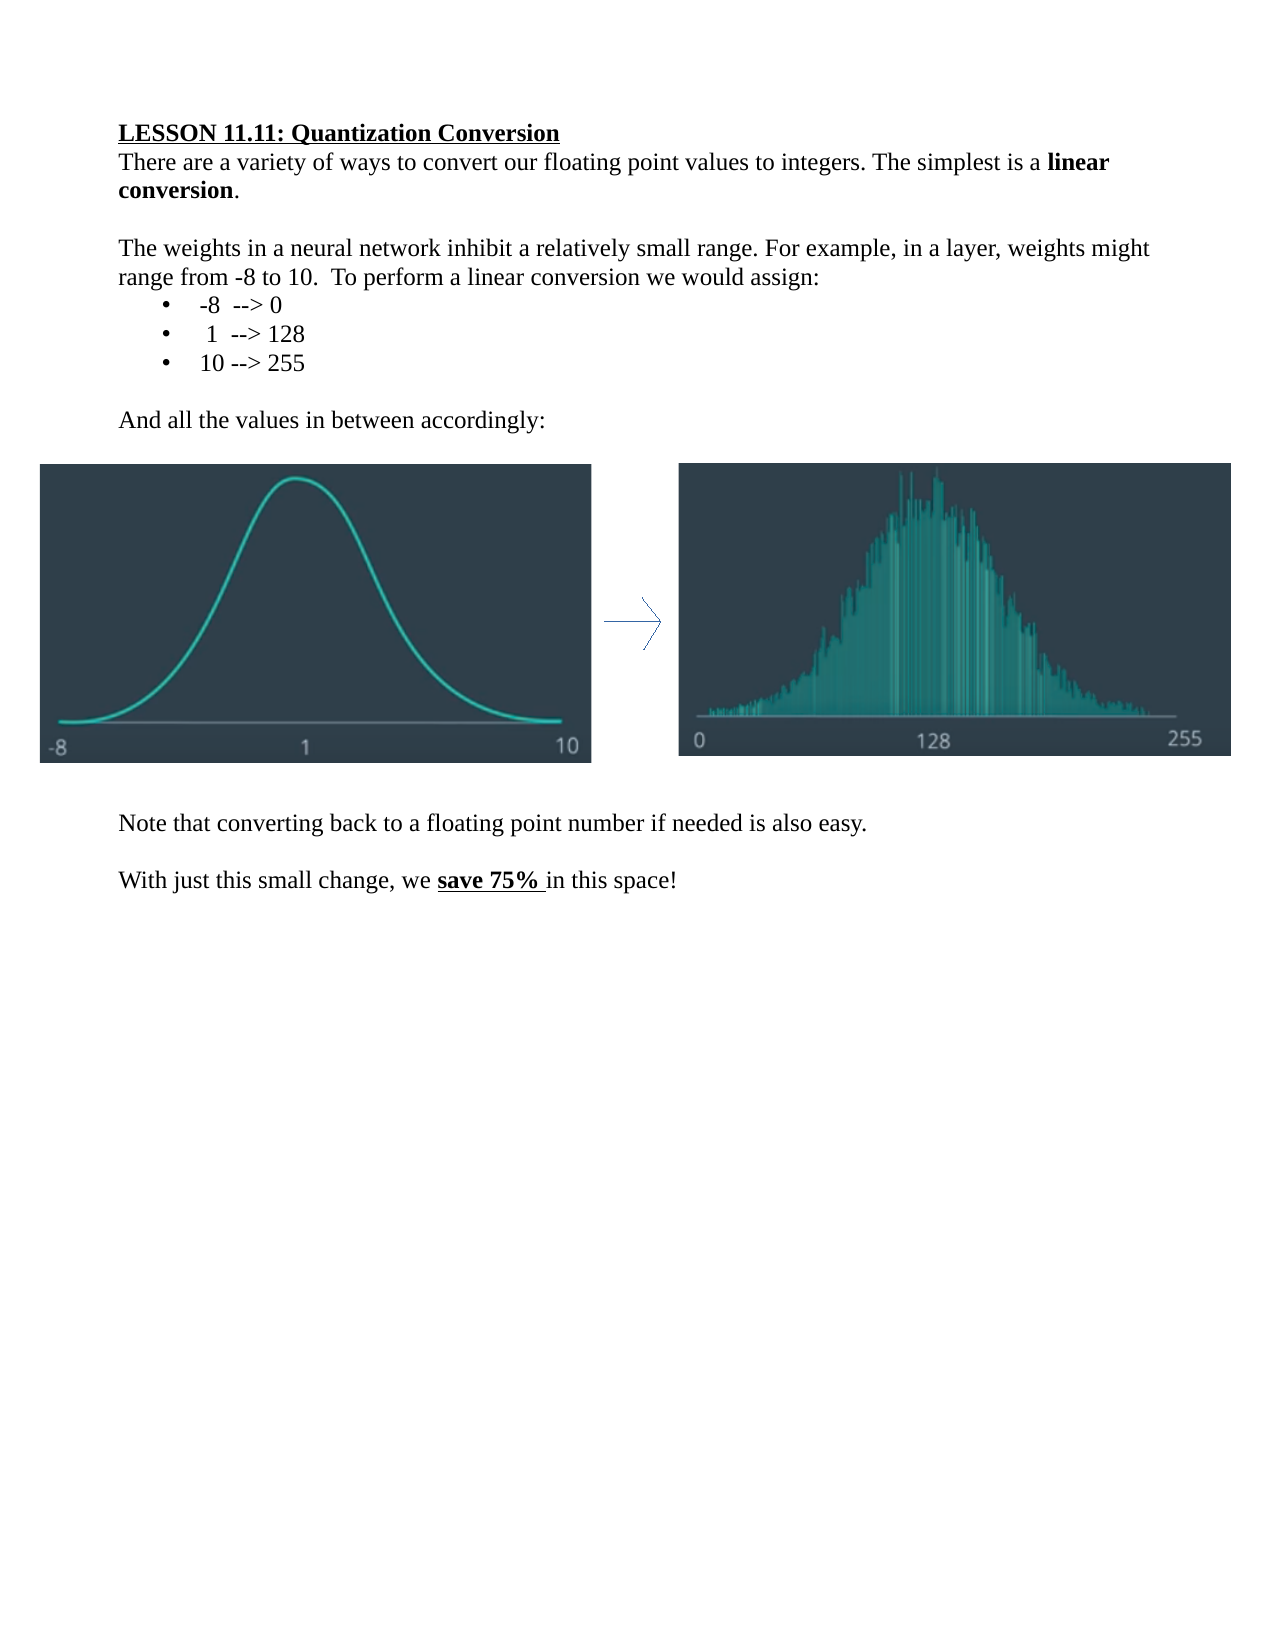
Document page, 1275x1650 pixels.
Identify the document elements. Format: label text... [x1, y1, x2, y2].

picture [39, 464, 592, 763]
text LESSON 11.11: Quantization Conversion [118, 118, 1157, 147]
list 1 --> 128 [162, 319, 1157, 348]
text There are a variety of ways to convert our floating point values to integers. The simplest is a linear conversion. [118, 147, 1157, 204]
list -8 --> 0 [162, 291, 1157, 319]
text And all the values in between accordingly: [118, 406, 1157, 434]
list 10 --> 255 [162, 348, 1157, 377]
text With just this small change, we save 75% in this space! [118, 866, 1157, 894]
picture [678, 463, 1231, 756]
text The weights in a neural network inhibit a relatively small range. For example, in a layer, weights might range from -8 to 10. To perform a linear conversion we would assign: [118, 233, 1157, 291]
text Note that converting back to a floating point number if needed is also easy. [118, 808, 1157, 837]
